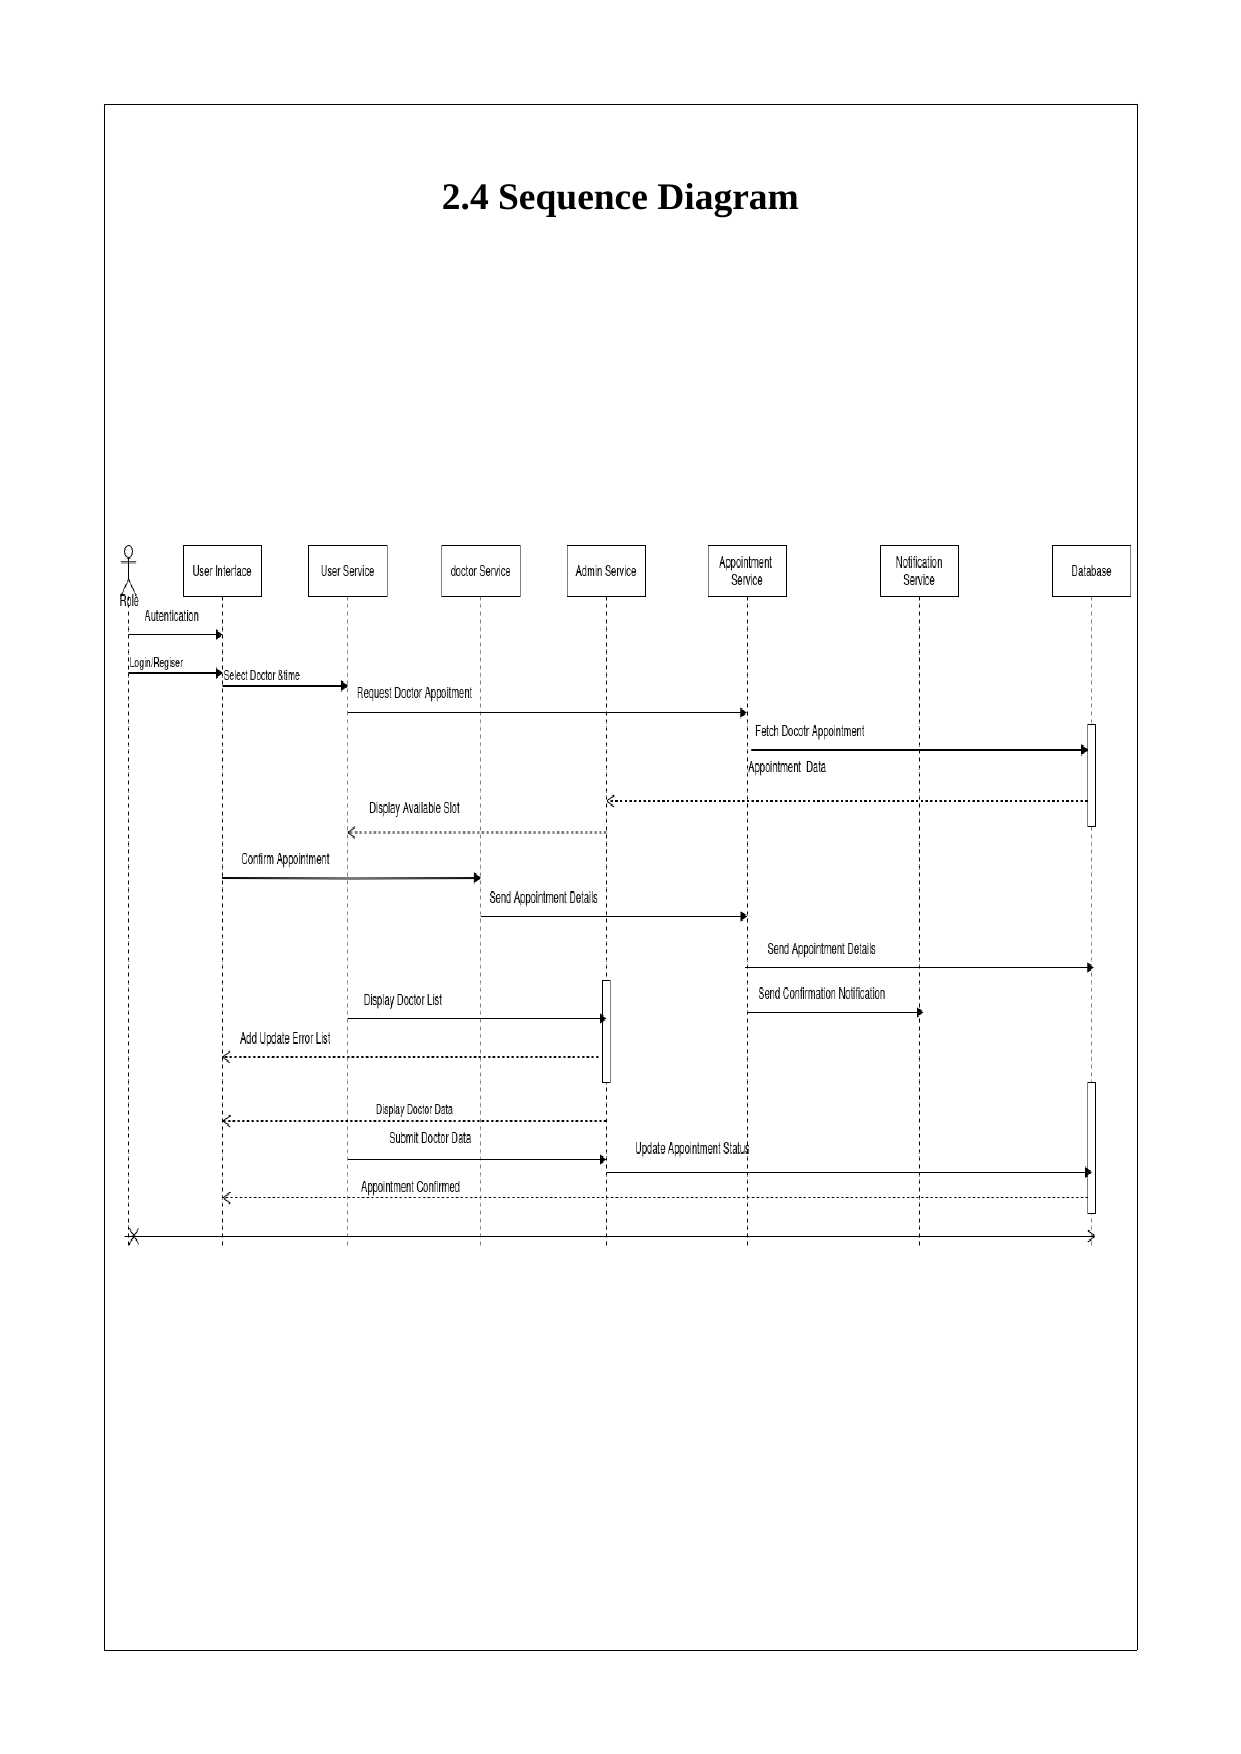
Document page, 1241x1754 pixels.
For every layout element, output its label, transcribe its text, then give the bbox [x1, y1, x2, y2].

text 2.4 Sequence Diagram [110, 174, 1131, 218]
picture [109, 545, 1131, 1254]
